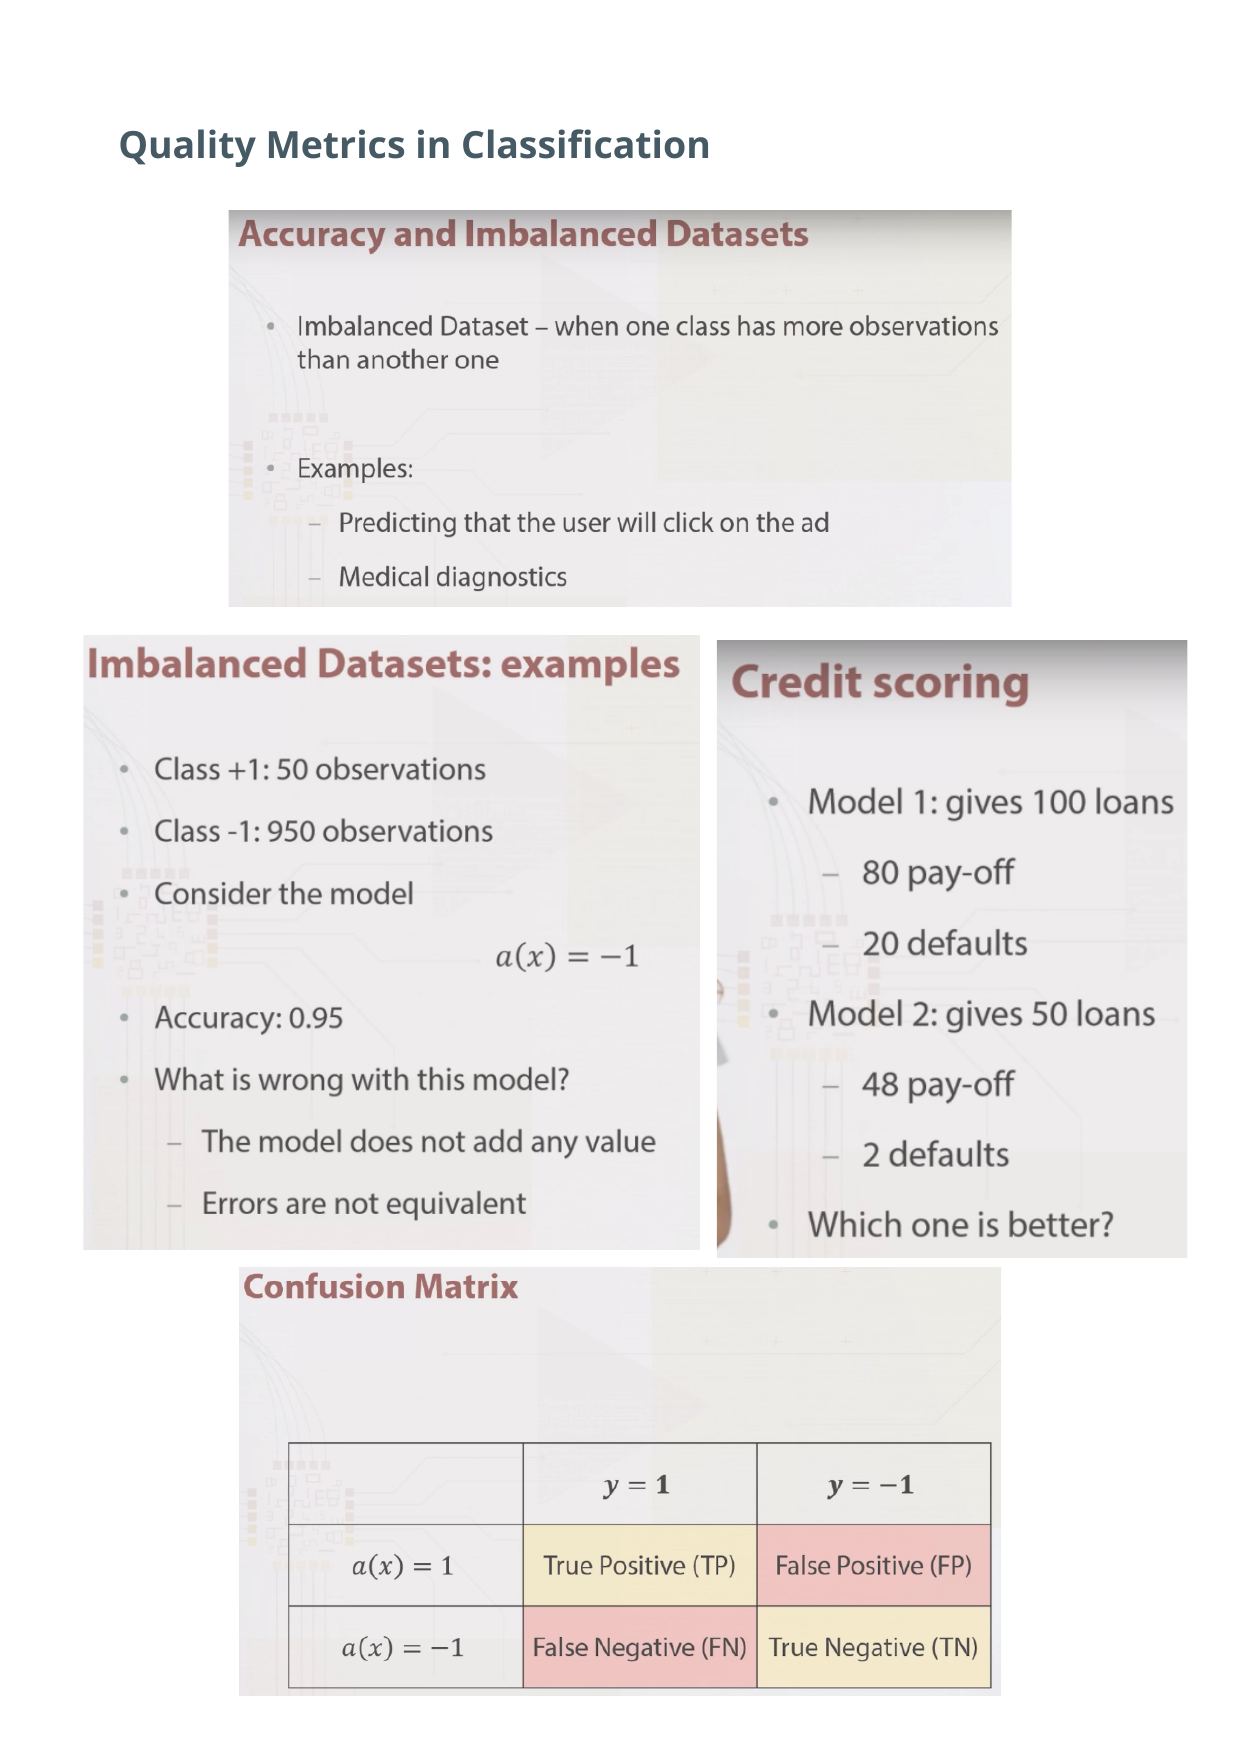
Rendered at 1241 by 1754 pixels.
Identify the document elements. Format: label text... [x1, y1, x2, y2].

picture [239, 1267, 1002, 1696]
picture [716, 640, 1188, 1258]
subtitle Quality Metrics in Classification [118, 118, 1122, 169]
picture [228, 210, 1012, 607]
picture [83, 635, 700, 1250]
